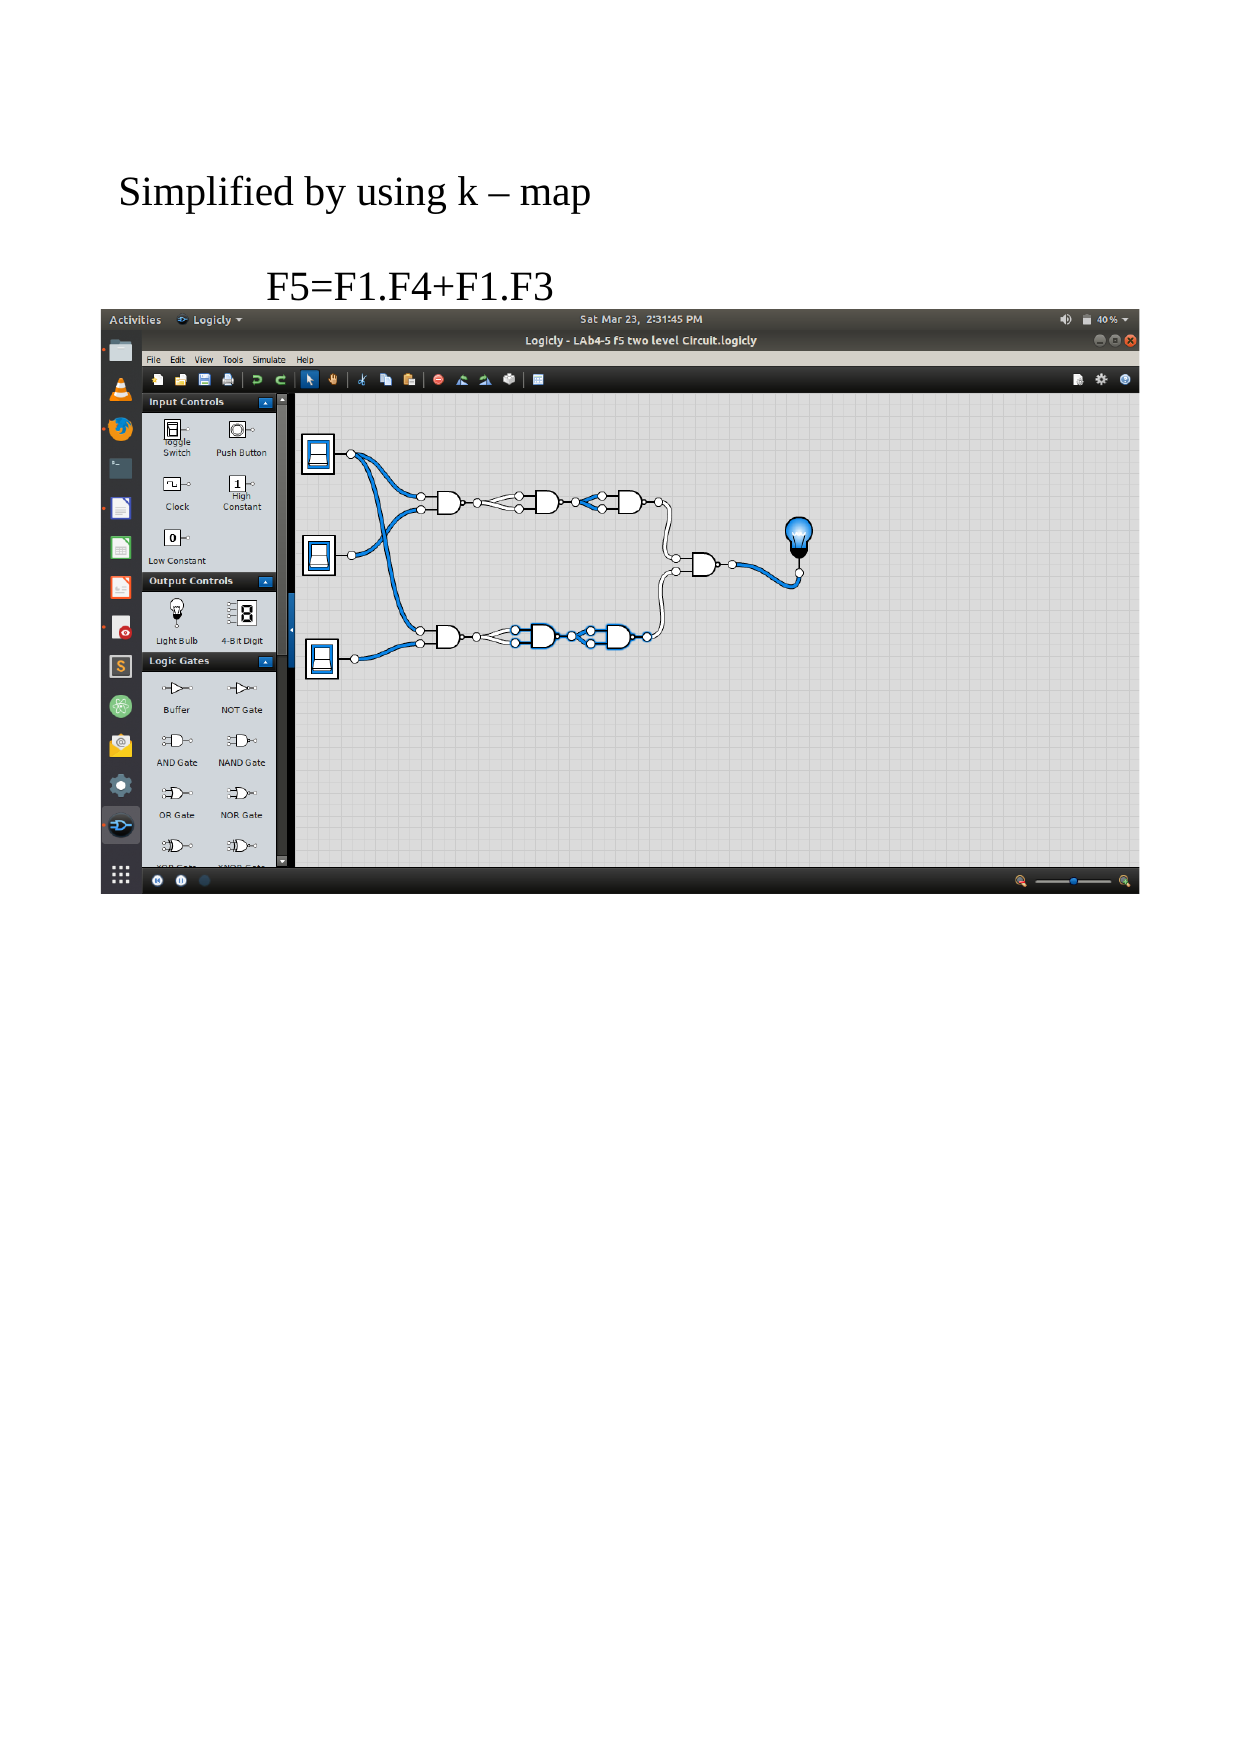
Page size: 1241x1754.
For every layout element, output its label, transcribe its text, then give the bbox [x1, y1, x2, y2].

text Simplified by using k – map [118, 166, 1122, 214]
text F5=F1.F4+F1.F3 [118, 262, 1122, 309]
picture [100, 309, 1140, 894]
